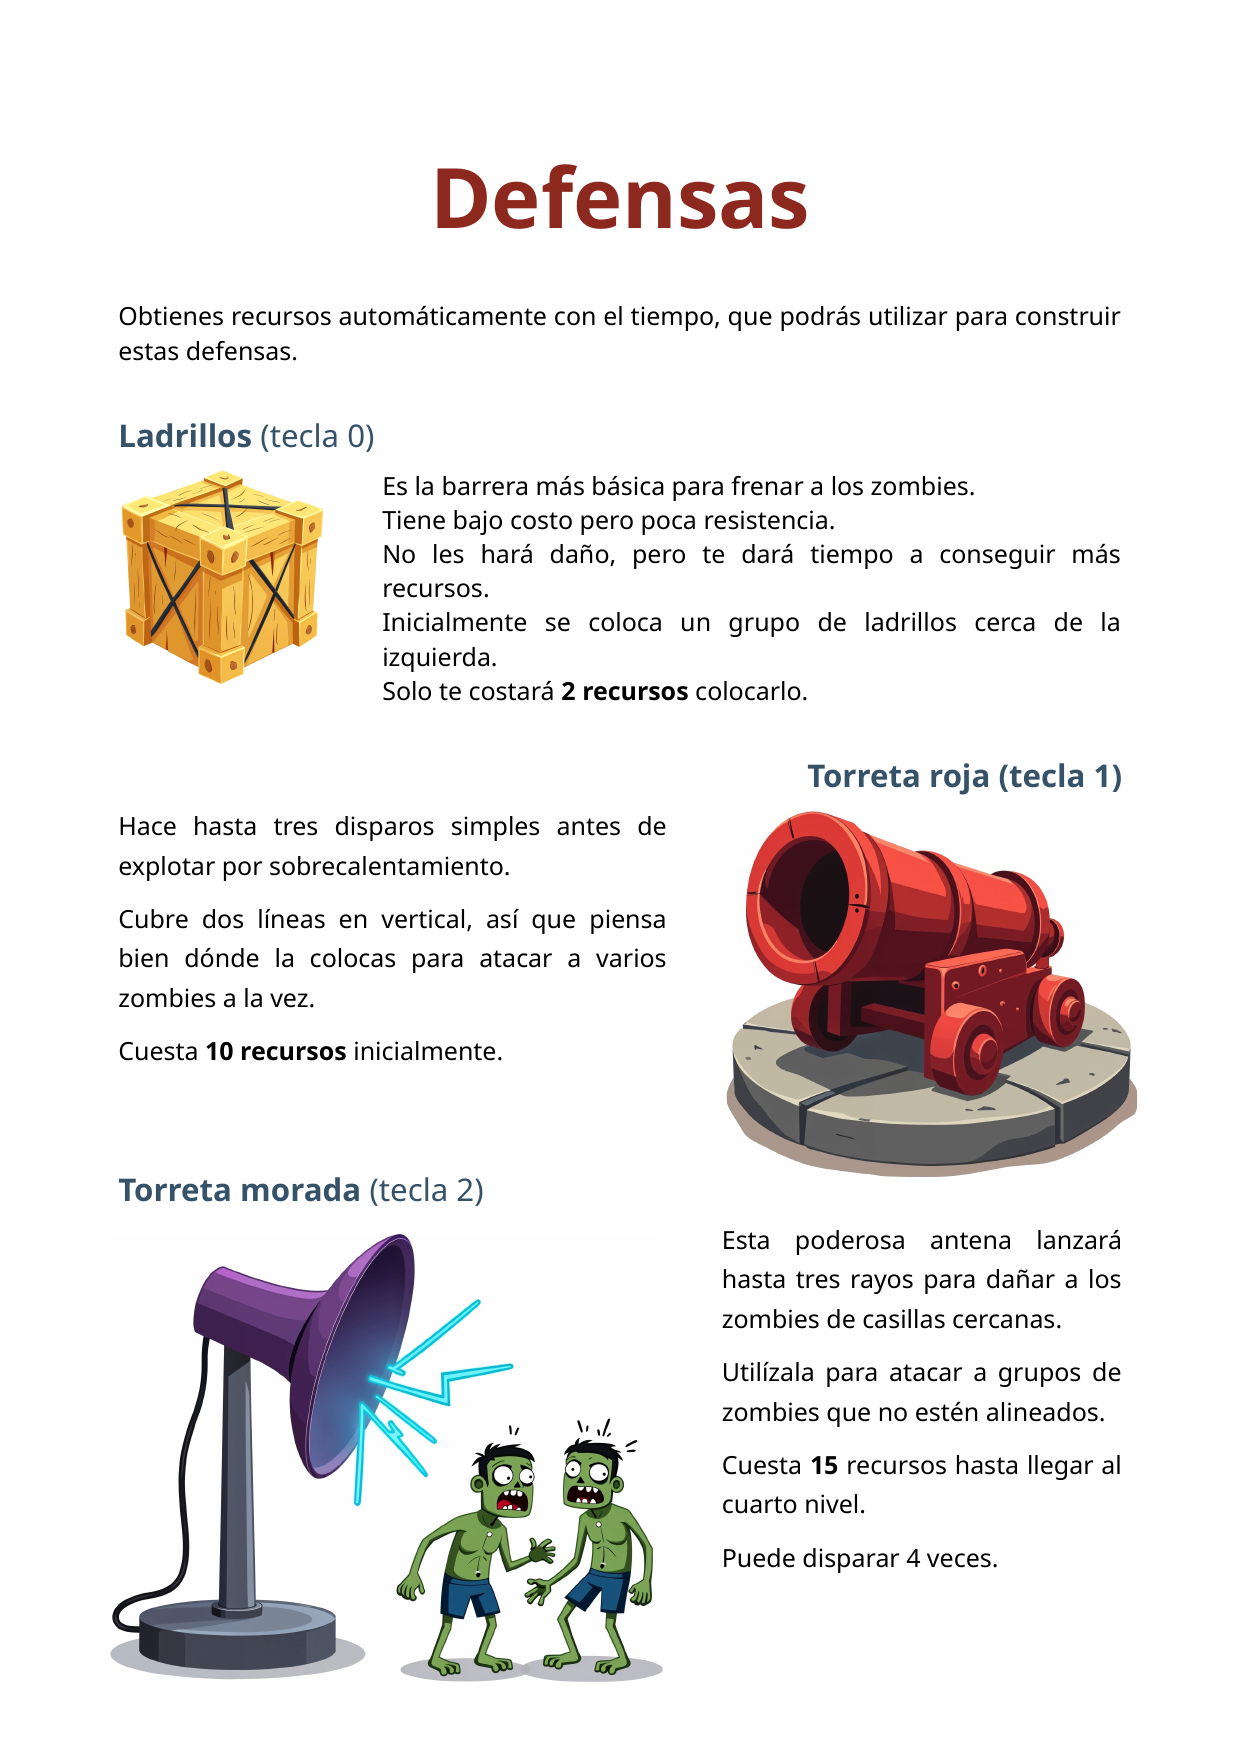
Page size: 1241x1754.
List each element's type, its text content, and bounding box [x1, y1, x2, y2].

text Obtienes recursos automáticamente con el tiempo, que podrás utilizar para construir estas defensas. [118, 299, 1122, 367]
text Cuesta 10 recursos inicialmente. [118, 1034, 726, 1068]
text Esta poderosa antena lanzará hasta tres rayos para dañar a los zombies de casillas cercanas. [118, 1223, 1122, 1335]
subtitle Ladrillos (tecla 0) [118, 414, 1122, 456]
text Cubre dos líneas en vertical, así que piensa bien dónde la colocas para atacar a varios zombies a la vez. [118, 902, 726, 1014]
text Cuesta 15 recursos hasta llegar al cuarto nivel. [663, 1448, 1122, 1521]
subtitle Torreta roja (tecla 1) [118, 754, 1122, 796]
text Inicialmente se coloca un grupo de ladrillos cerca de la izquierda. [323, 605, 1122, 673]
picture [110, 1234, 663, 1682]
text No les hará daño, pero te dará tiempo a conseguir más recursos. [323, 537, 1122, 605]
text Solo te costará 2 recursos colocarlo. [118, 673, 1122, 707]
text Puede disparar 4 veces. [663, 1541, 1122, 1575]
text Es la barrera más básica para frenar a los zombies. [118, 469, 1122, 503]
subtitle Defensas [118, 139, 1122, 252]
subtitle Torreta morada (tecla 2) [118, 1168, 1122, 1210]
text Hace hasta tres disparos simples antes de explotar por sobrecalentamiento. [118, 809, 1122, 882]
text Utilízala para atacar a grupos de zombies que no estén alineados. [663, 1355, 1122, 1428]
picture [121, 470, 323, 684]
text Tiene bajo costo pero poca resistencia. [323, 503, 1122, 537]
picture [726, 811, 1138, 1177]
